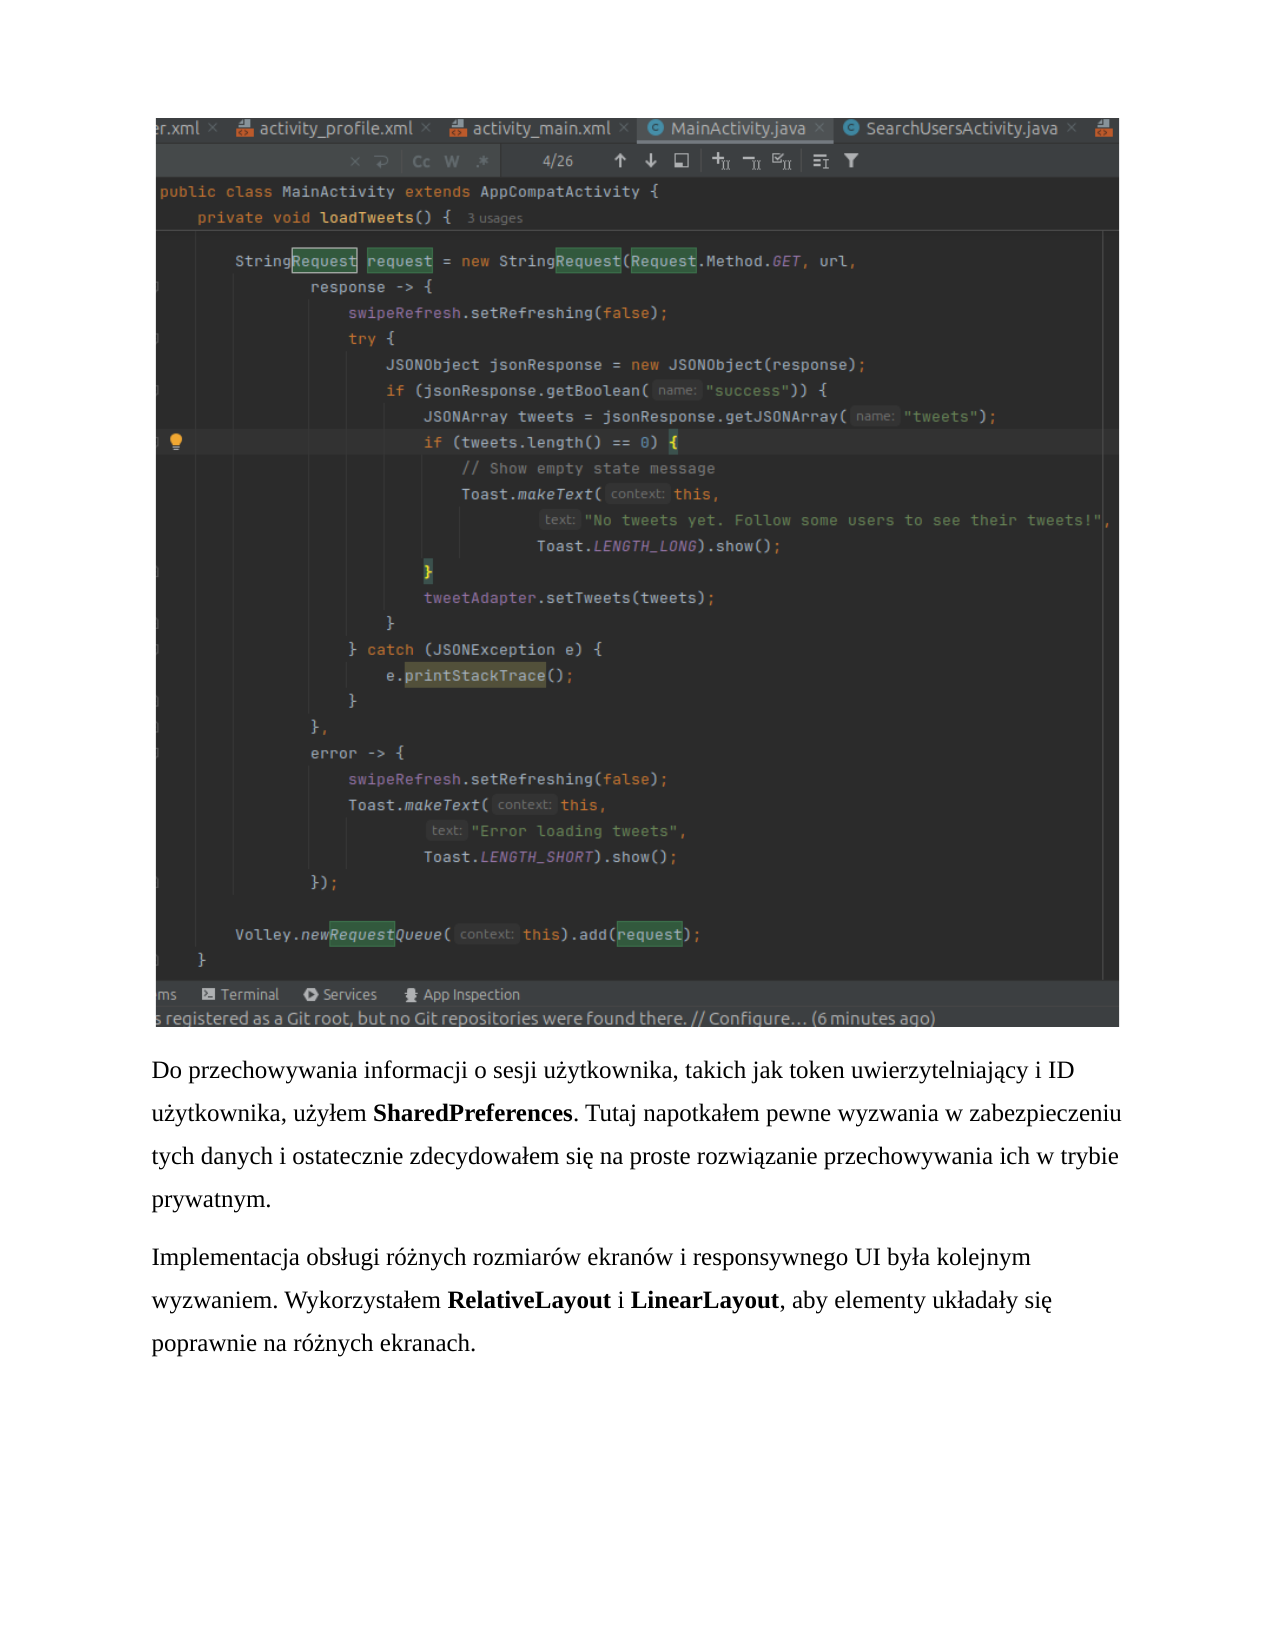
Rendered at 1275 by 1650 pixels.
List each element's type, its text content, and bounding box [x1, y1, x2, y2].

picture [155, 118, 1120, 1027]
text Do przechowywania informacji o sesji użytkownika, takich jak token uwierzytelniający i ID użytkownika, użyłem SharedPreferences. Tutaj napotkałem pewne wyzwania w zabezpieczeniu tych danych i ostatecznie zdecydowałem się na proste rozwiązanie przechowywania ich w trybie prywatnym. [151, 1055, 1123, 1213]
text Implementacja obsługi różnych rozmiarów ekranów i responsywnego UI była kolejnym wyzwaniem. Wykorzystałem RelativeLayout i LinearLayout, aby elementy układały się poprawnie na różnych ekranach. [151, 1242, 1123, 1357]
